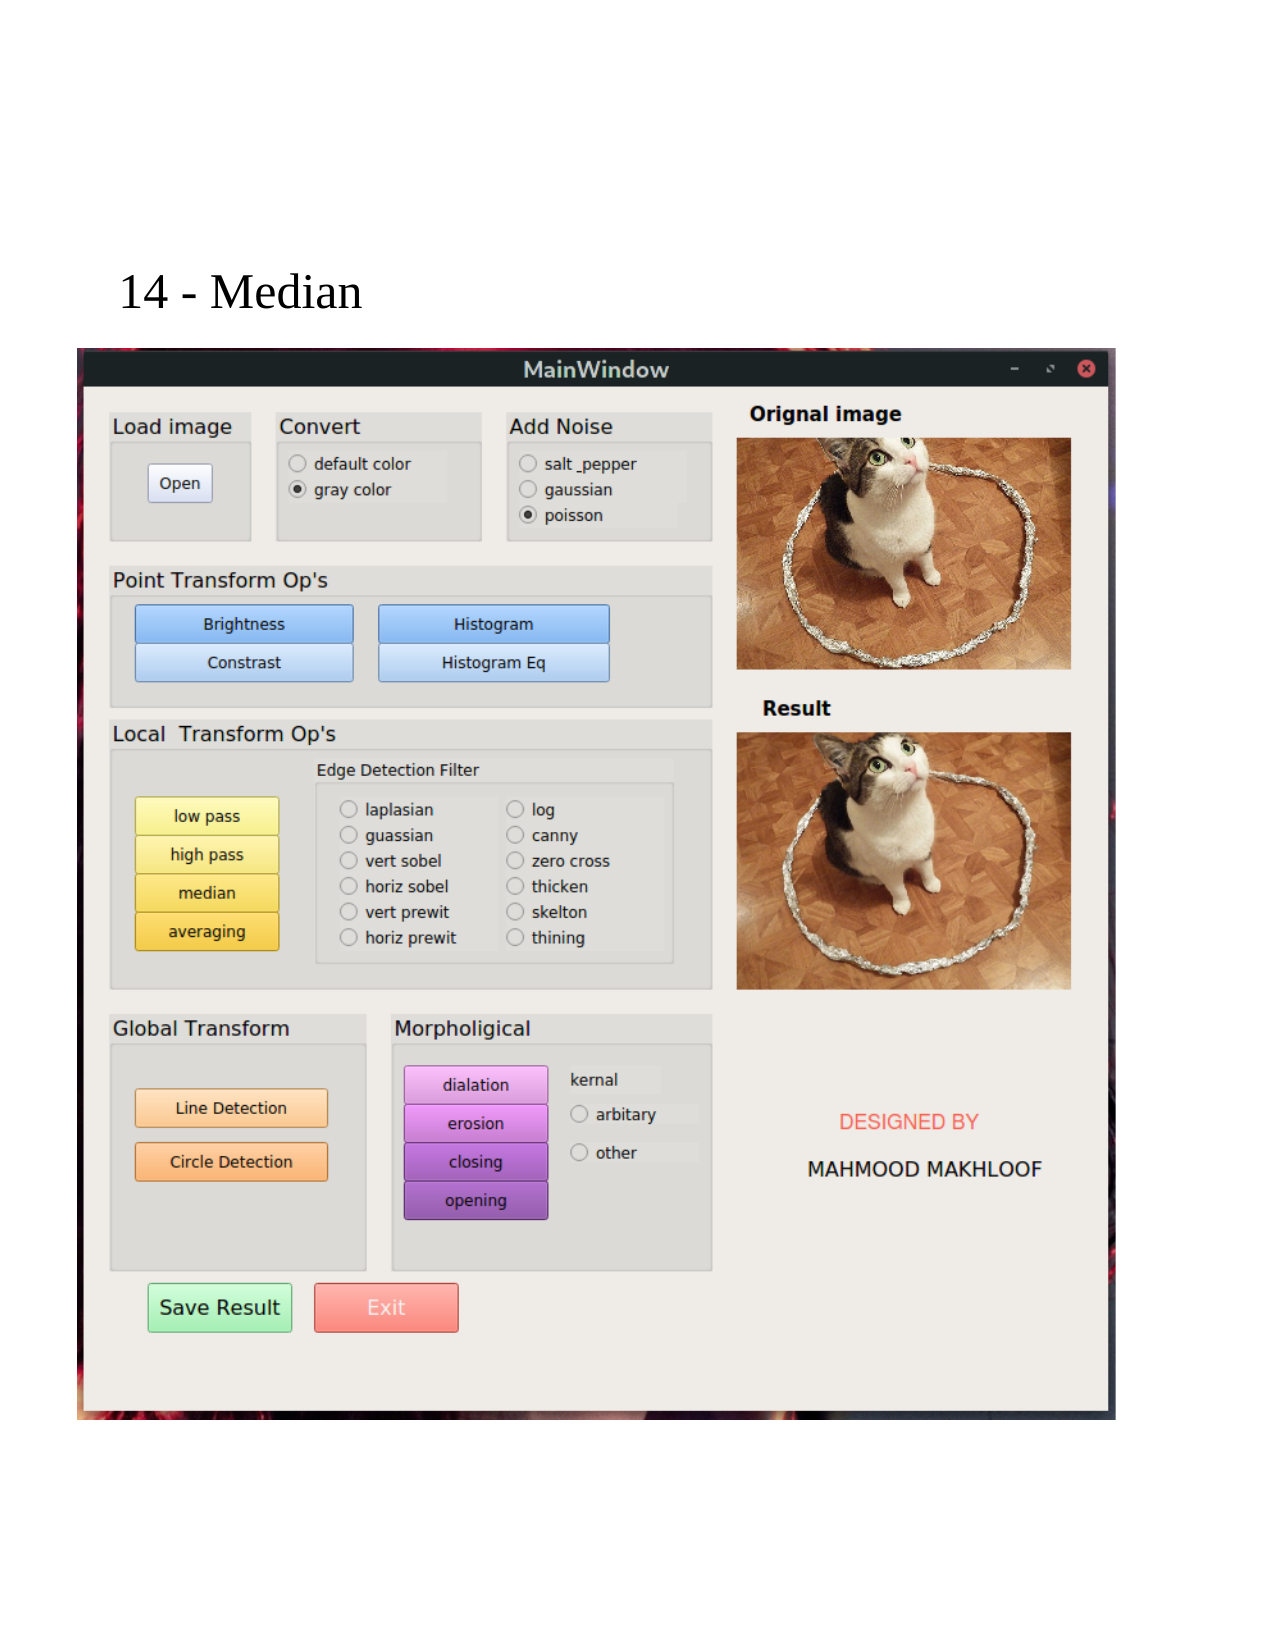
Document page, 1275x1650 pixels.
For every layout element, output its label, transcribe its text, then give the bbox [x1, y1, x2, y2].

text 14 - Median [118, 262, 1157, 319]
picture [77, 348, 1116, 1420]
